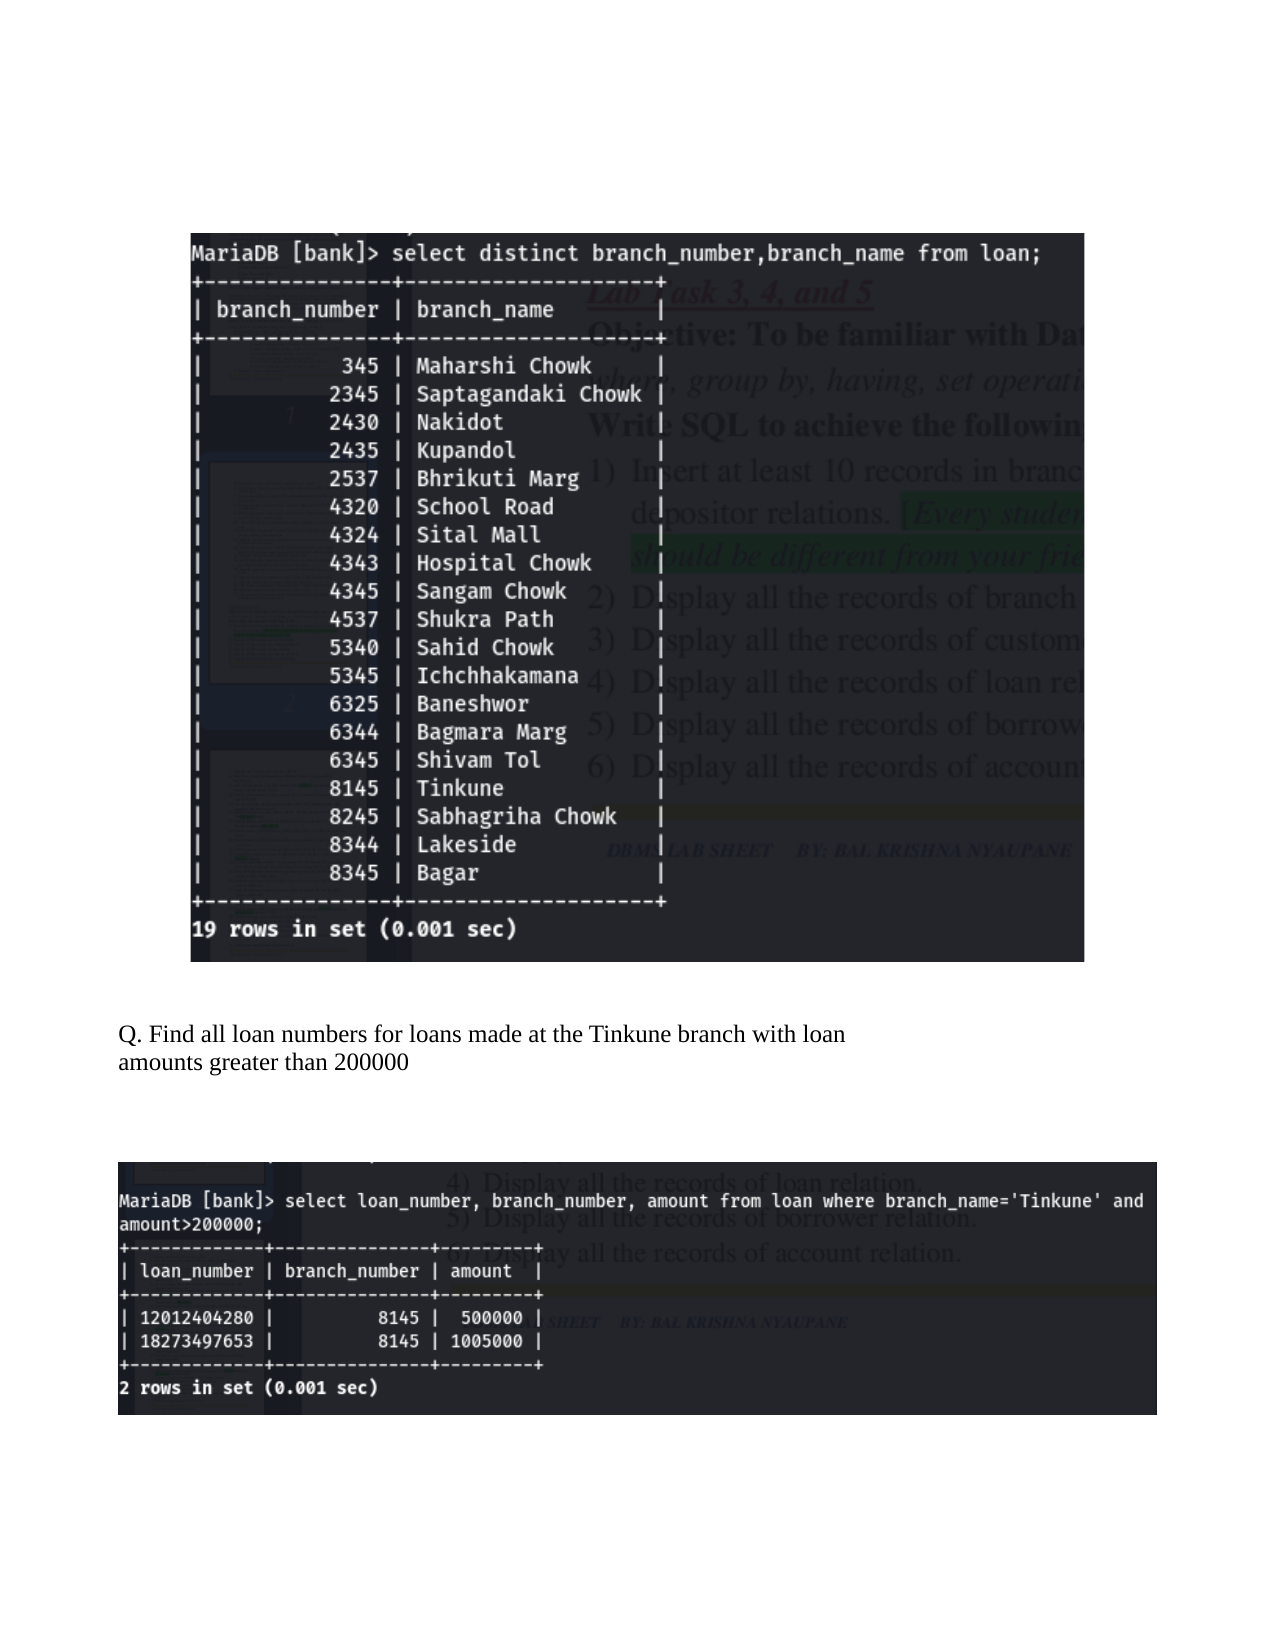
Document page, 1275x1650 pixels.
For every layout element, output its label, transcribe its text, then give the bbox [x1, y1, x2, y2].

picture [190, 233, 1085, 962]
picture [118, 1162, 1157, 1415]
text amounts greater than 200000 [118, 1047, 1157, 1076]
text Q. Find all loan numbers for loans made at the Tinkune branch with loan [118, 1019, 1157, 1047]
